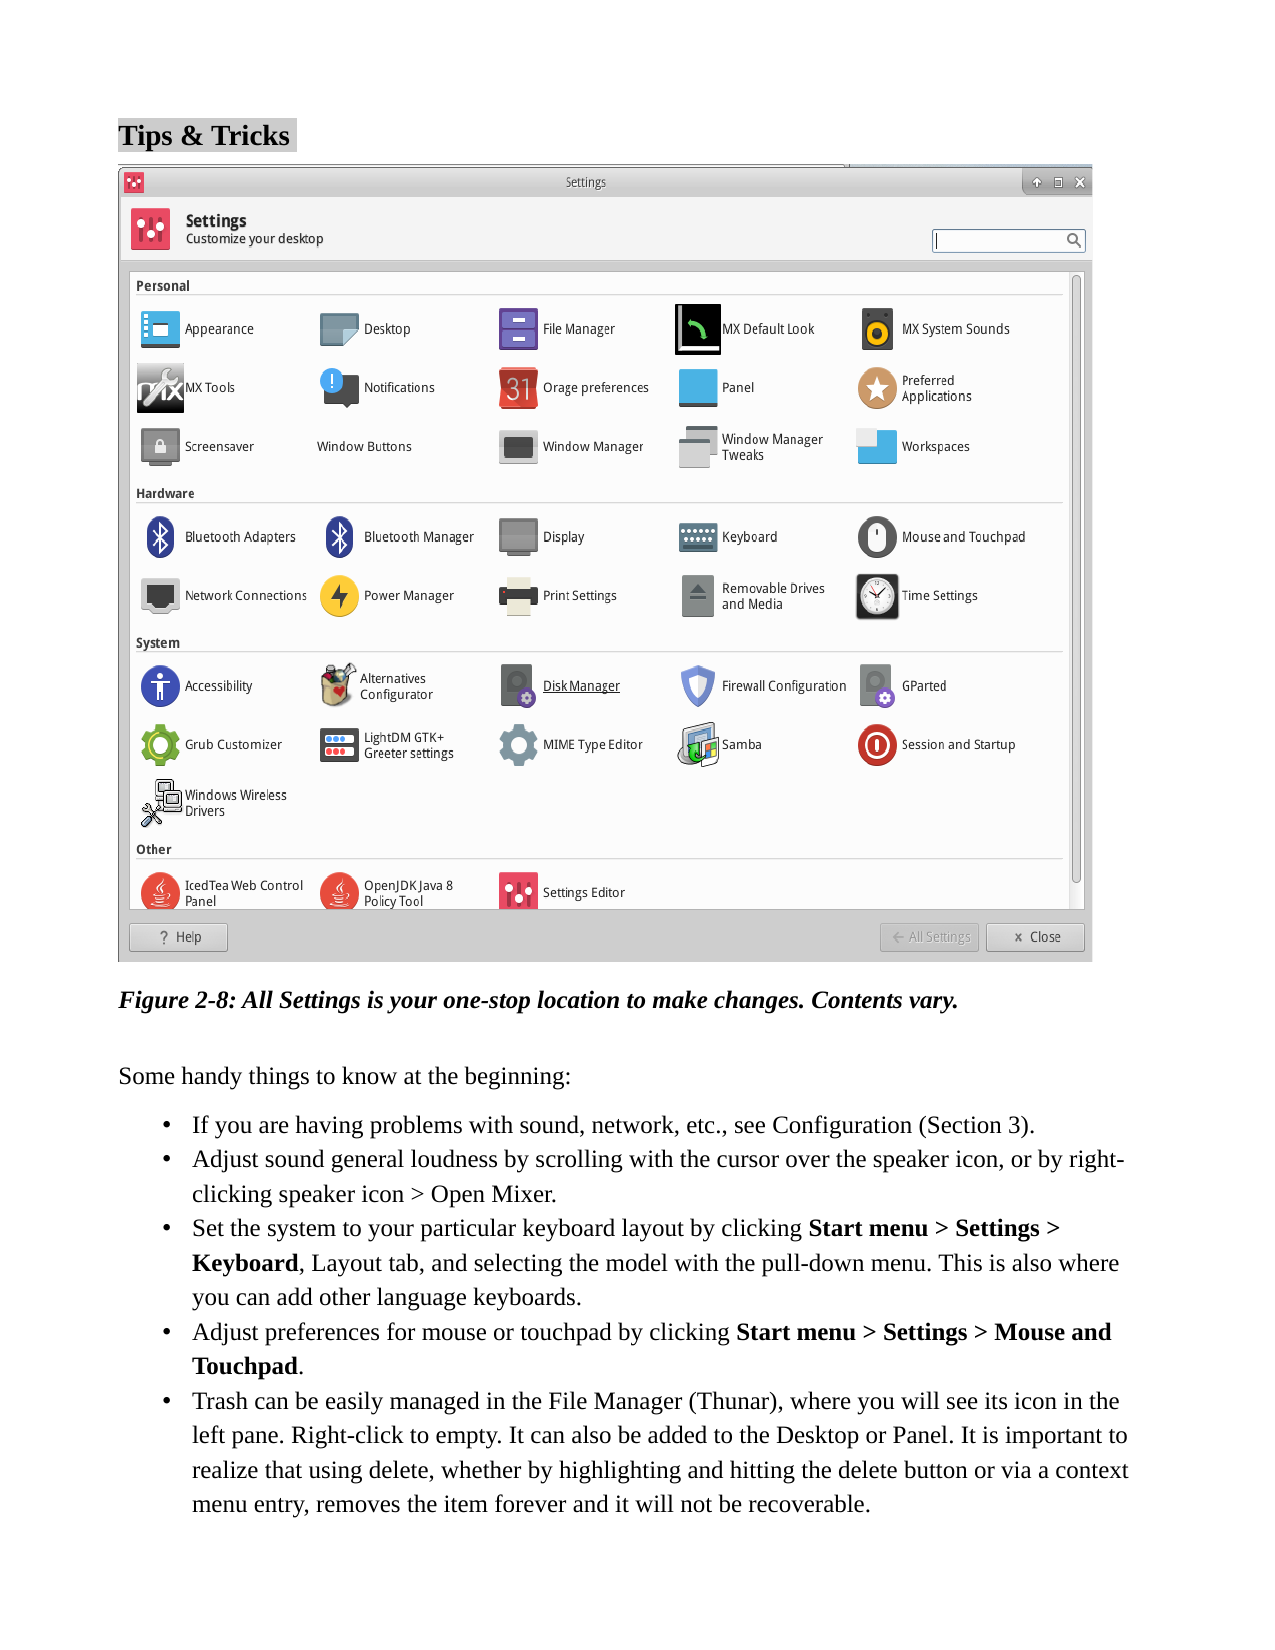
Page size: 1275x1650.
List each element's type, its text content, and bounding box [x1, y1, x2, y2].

list Adjust sound general loudness by scrolling with the cursor over the speaker icon, or by right-clicking speaker icon > Open Mixer. [162, 1144, 1157, 1208]
text Figure 2-8: All Settings is your one-stop location to make changes. Contents vary. [118, 985, 1157, 1014]
list Adjust preferences for mouse or touchpad by clicking Start menu > Settings > Mouse and Touchpad. [162, 1317, 1157, 1380]
list Set the system to your particular keyboard layout by clicking Start menu > Settings > Keyboard, Layout tab, and selecting the model with the pull-down menu. This is also where you can add other language keyboards. [162, 1213, 1157, 1311]
text Some handy things to know at the beginning: [118, 1061, 1157, 1089]
subtitle Tips & Tricks [297, 118, 1157, 152]
picture [118, 164, 1093, 962]
list Trash can be easily managed in the File Manager (Thunar), where you will see its icon in the left pane. Right-click to empty. It can also be added to the Desktop or Panel. It is important to realize that using delete, whether by highlighting and hitting the delete button or via a context menu entry, removes the item forever and it will not be recoverable. [162, 1386, 1157, 1518]
list If you are having problems with sound, network, etc., see Configuration (Section 3). [162, 1110, 1157, 1139]
